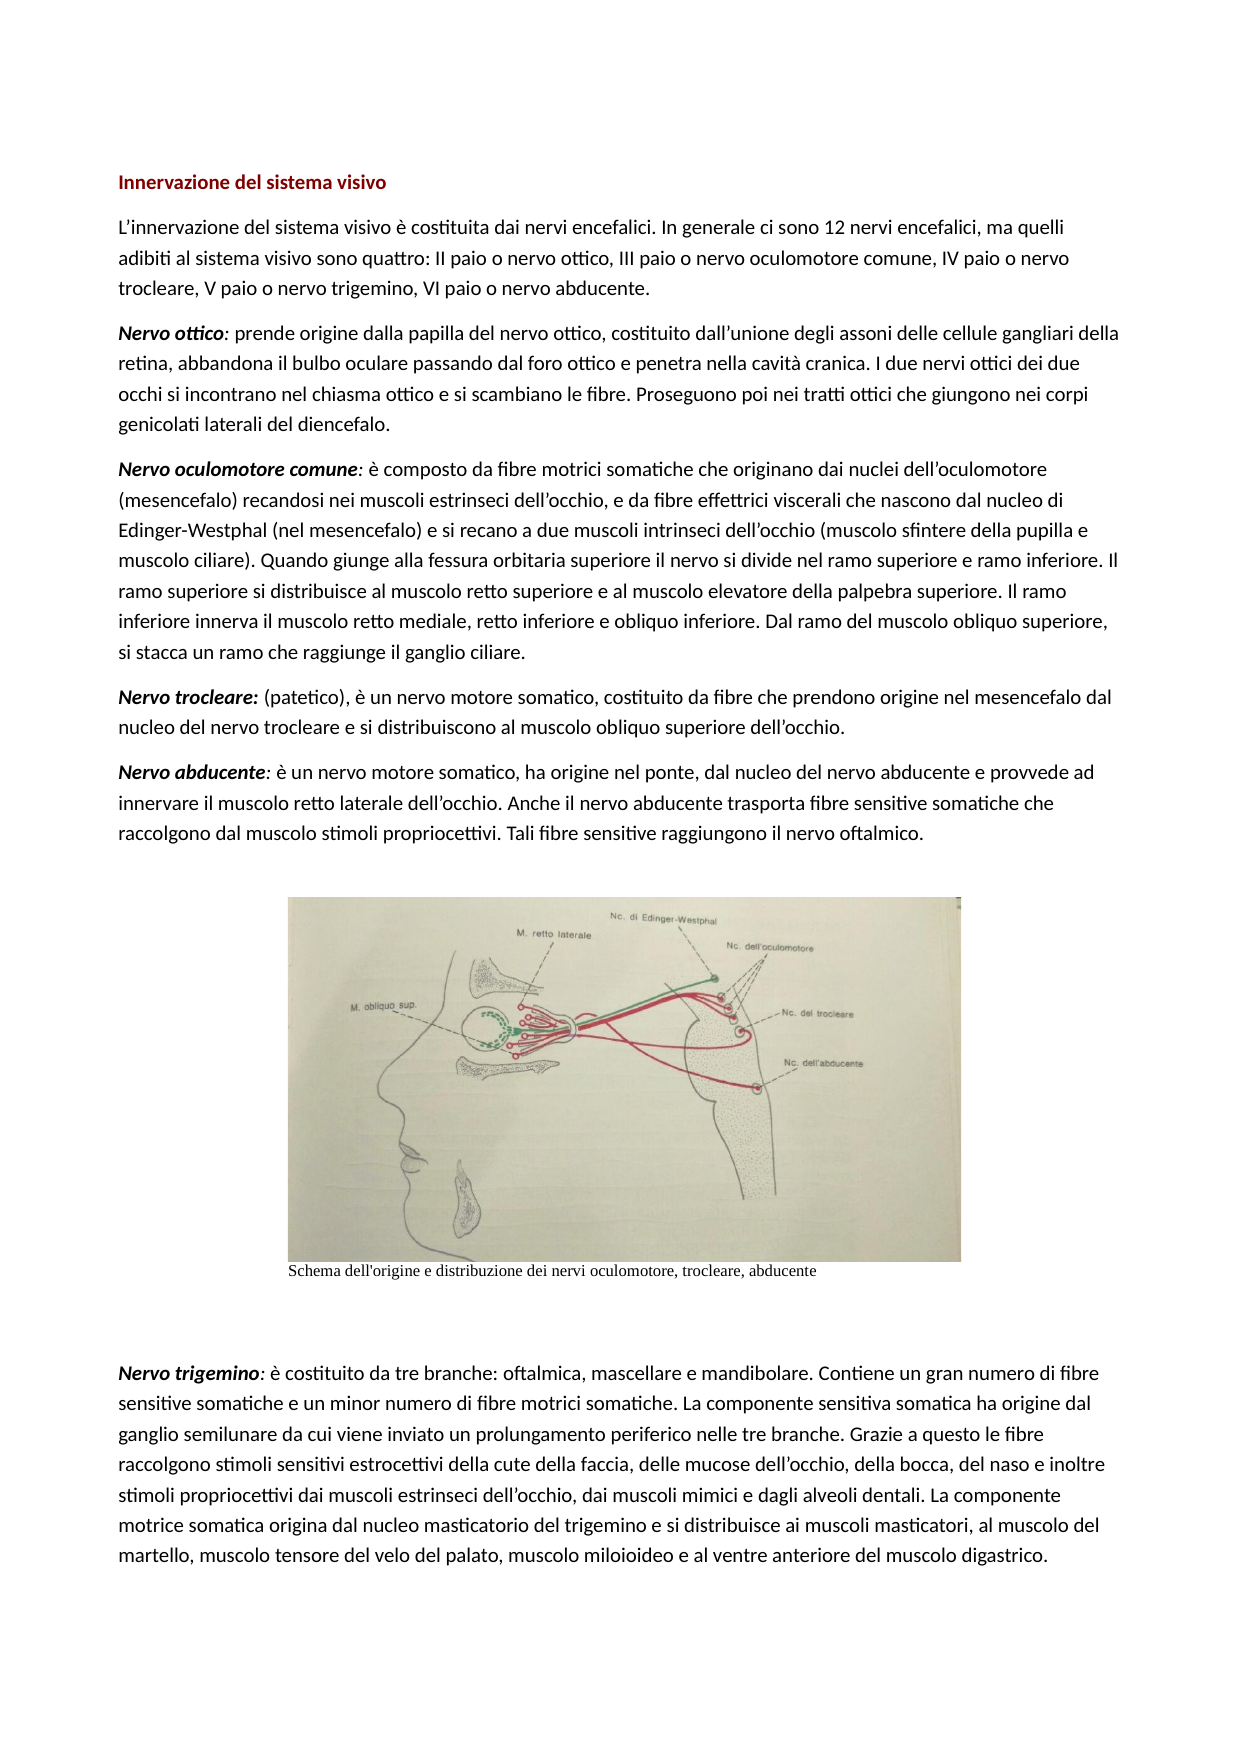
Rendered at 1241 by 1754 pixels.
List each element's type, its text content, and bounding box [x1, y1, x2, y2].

text Nervo trigemino: è costituito da tre branche: oftalmica, mascellare e mandibolare. Contiene un gran numero di fibre sensitive somatiche e un minor numero di fibre motrici somatiche. La componente sensitiva somatica ha origine dal ganglio semilunare da cui viene inviato un prolungamento periferico nelle tre branche. Grazie a questo le fibre raccolgono stimoli sensitivi estrocettivi della cute della faccia, delle mucose dell’occhio, della bocca, del naso e inoltre stimoli propriocettivi dai muscoli estrinseci dell’occhio, dai muscoli mimici e dagli alveoli dentali. La componente motrice somatica origina dal nucleo masticatorio del trigemino e si distribuisce ai muscoli masticatori, al muscolo del martello, muscolo tensore del velo del palato, muscolo miloioideo e al ventre anteriore del muscolo digastrico. [118, 1360, 1122, 1568]
text Nervo oculomotore comune: è composto da fibre motrici somatiche che originano dai nuclei dell’oculomotore (mesencefalo) recandosi nei muscoli estrinseci dell’occhio, e da fibre effettrici viscerali che nascono dal nucleo di Edinger-Westphal (nel mesencefalo) e si recano a due muscoli intrinseci dell’occhio (muscolo sfintere della pupilla e muscolo ciliare). Quando giunge alla fessura orbitaria superiore il nervo si divide nel ramo superiore e ramo inferiore. Il ramo superiore si distribuisce al muscolo retto superiore e al muscolo elevatore della palpebra superiore. Il ramo inferiore innerva il muscolo retto mediale, retto inferiore e obliquo inferiore. Dal ramo del muscolo obliquo superiore, si stacca un ramo che raggiunge il ganglio ciliare. [118, 456, 1122, 664]
text Nervo trocleare: (patetico), è un nervo motore somatico, costituito da fibre che prendono origine nel mesencefalo dal nucleo del nervo trocleare e si distribuiscono al muscolo obliquo superiore dell’occhio. [118, 684, 1122, 740]
text Nervo abducente: è un nervo motore somatico, ha origine nel ponte, dal nucleo del nervo abducente e provvede ad innervare il muscolo retto laterale dell’occhio. Anche il nervo abducente trasporta fibre sensitive somatiche che raccolgono dal muscolo stimoli propriocettivi. Tali fibre sensitive raggiungono il nervo oftalmico. [118, 759, 1122, 846]
text Nervo ottico: prende origine dalla papilla del nervo ottico, costituito dall’unione degli assoni delle cellule gangliari della retina, abbandona il bulbo oculare passando dal foro ottico e penetra nella cavità cranica. I due nervi ottici dei due occhi si incontrano nel chiasma ottico e si scambiano le fibre. Proseguono poi nei tratti ottici che giungono nei corpi genicolati laterali del diencefalo. [118, 320, 1122, 437]
picture [287, 897, 962, 1262]
text Innervazione del sistema visivo [118, 169, 1122, 195]
text Schema dell'origine e distribuzione dei nervi oculomotore, trocleare, abducente [288, 1262, 961, 1280]
text L’innervazione del sistema visivo è costituita dai nervi encefalici. In generale ci sono 12 nervi encefalici, ma quelli adibiti al sistema visivo sono quattro: II paio o nervo ottico, III paio o nervo oculomotore comune, IV paio o nervo trocleare, V paio o nervo trigemino, VI paio o nervo abducente. [118, 214, 1122, 301]
